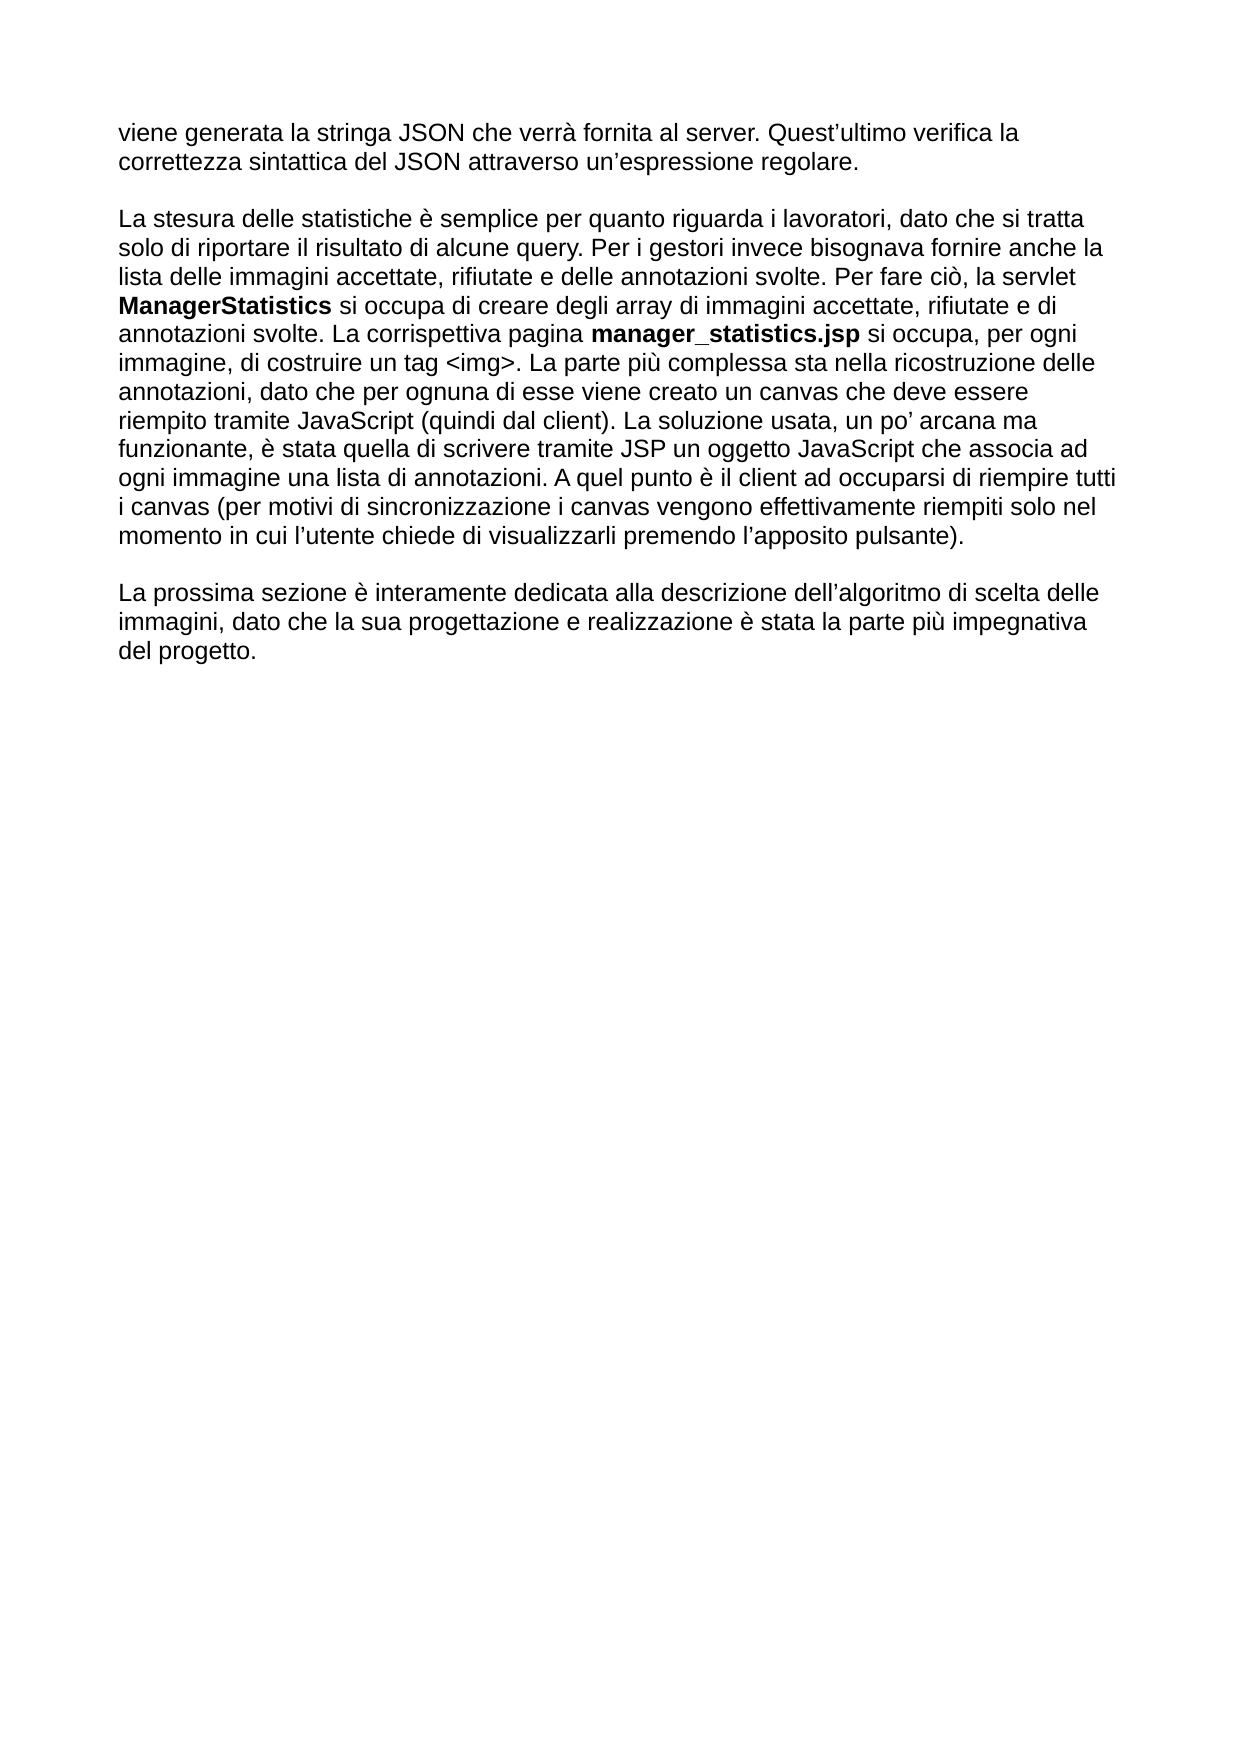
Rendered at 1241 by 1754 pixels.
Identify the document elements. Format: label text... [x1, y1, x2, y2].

text viene generata la stringa JSON che verrà fornita al server. Quest’ultimo verifica la correttezza sintattica del JSON attraverso un’espressione regolare. [118, 118, 1122, 176]
text La prossima sezione è interamente dedicata alla descrizione dell’algoritmo di scelta delle immagini, dato che la sua progettazione e realizzazione è stata la parte più impegnativa del progetto. [118, 578, 1122, 664]
text La stesura delle statistiche è semplice per quanto riguarda i lavoratori, dato che si tratta solo di riportare il risultato di alcune query. Per i gestori invece bisognava fornire anche la lista delle immagini accettate, rifiutate e delle annotazioni svolte. Per fare ciò, la servlet ManagerStatistics si occupa di creare degli array di immagini accettate, rifiutate e di annotazioni svolte. La corrispettiva pagina manager_statistics.jsp si occupa, per ogni immagine, di costruire un tag <img>. La parte più complessa sta nella ricostruzione delle annotazioni, dato che per ognuna di esse viene creato un canvas che deve essere riempito tramite JavaScript (quindi dal client). La soluzione usata, un po’ arcana ma funzionante, è stata quella di scrivere tramite JSP un oggetto JavaScript che associa ad ogni immagine una lista di annotazioni. A quel punto è il client ad occuparsi di riempire tutti i canvas (per motivi di sincronizzazione i canvas vengono effettivamente riempiti solo nel momento in cui l’utente chiede di visualizzarli premendo l’apposito pulsante). [118, 204, 1122, 549]
